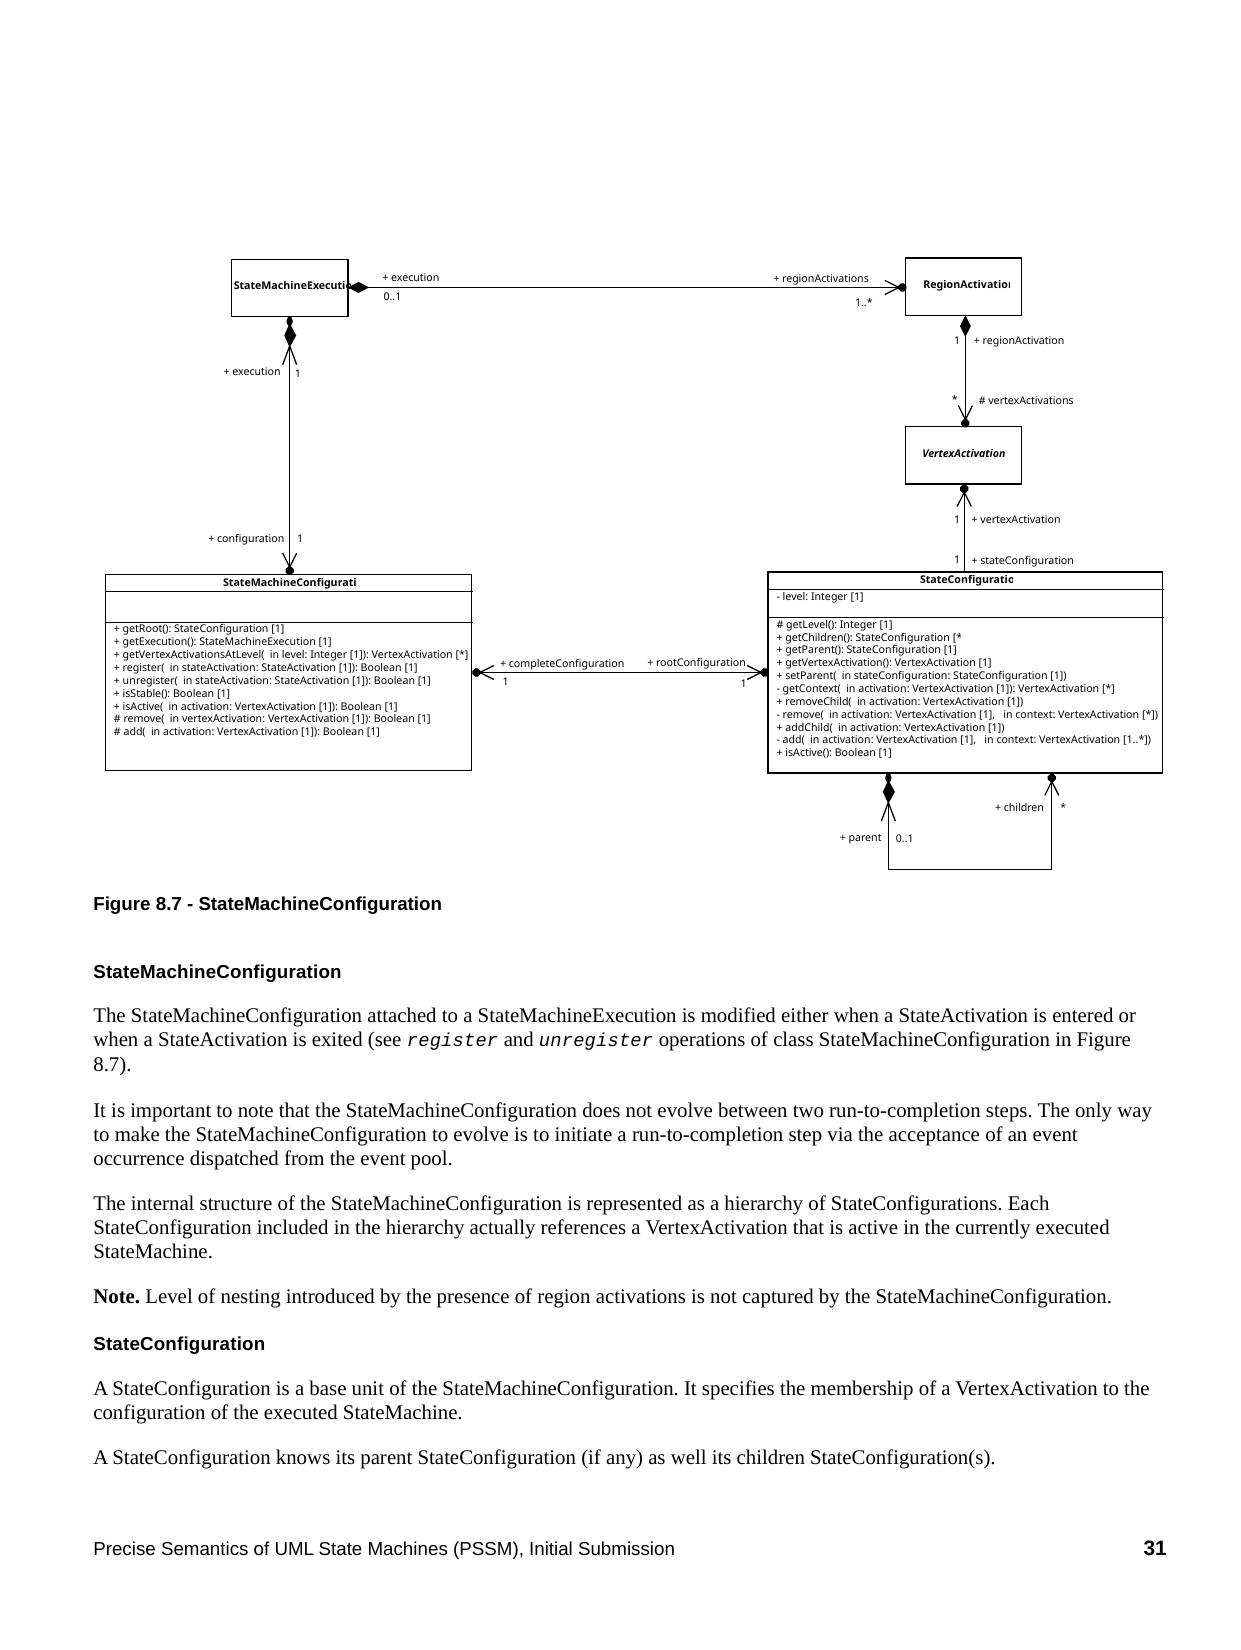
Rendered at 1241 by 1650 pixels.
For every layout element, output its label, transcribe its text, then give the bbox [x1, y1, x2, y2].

text Figure 8.7 - StateMachineConfiguration [93, 243, 1176, 915]
subtitle StateConfiguration [93, 1333, 1164, 1354]
text The StateMachineConfiguration attached to a StateMachineExecution is modified either when a StateActivation is entered or when a StateActivation is exited (see register and unregister operations of class StateMachineConfiguration in Figure 8.7). [93, 1003, 1164, 1076]
text A StateConfiguration is a base unit of the StateMachineConfiguration. It specifies the membership of a VertexActivation to the configuration of the executed StateMachine. [93, 1376, 1164, 1424]
text A StateConfiguration knows its parent StateConfiguration (if any) as well its children StateConfiguration(s). [93, 1445, 1164, 1469]
text The internal structure of the StateMachineConfiguration is represented as a hierarchy of StateConfigurations. Each StateConfiguration included in the hierarchy actually references a VertexActivation that is active in the currently executed StateMachine. [93, 1191, 1164, 1263]
text Note. Level of nesting introduced by the presence of region activations is not captured by the StateMachineConfiguration. [93, 1284, 1164, 1308]
text It is important to note that the StateMachineConfiguration does not evolve between two run-to-completion steps. The only way to make the StateMachineConfiguration to evolve is to initiate a run-to-completion step via the acceptance of an event occurrence dispatched from the event pool. [93, 1097, 1164, 1170]
subtitle StateMachineConfiguration [93, 961, 1164, 982]
